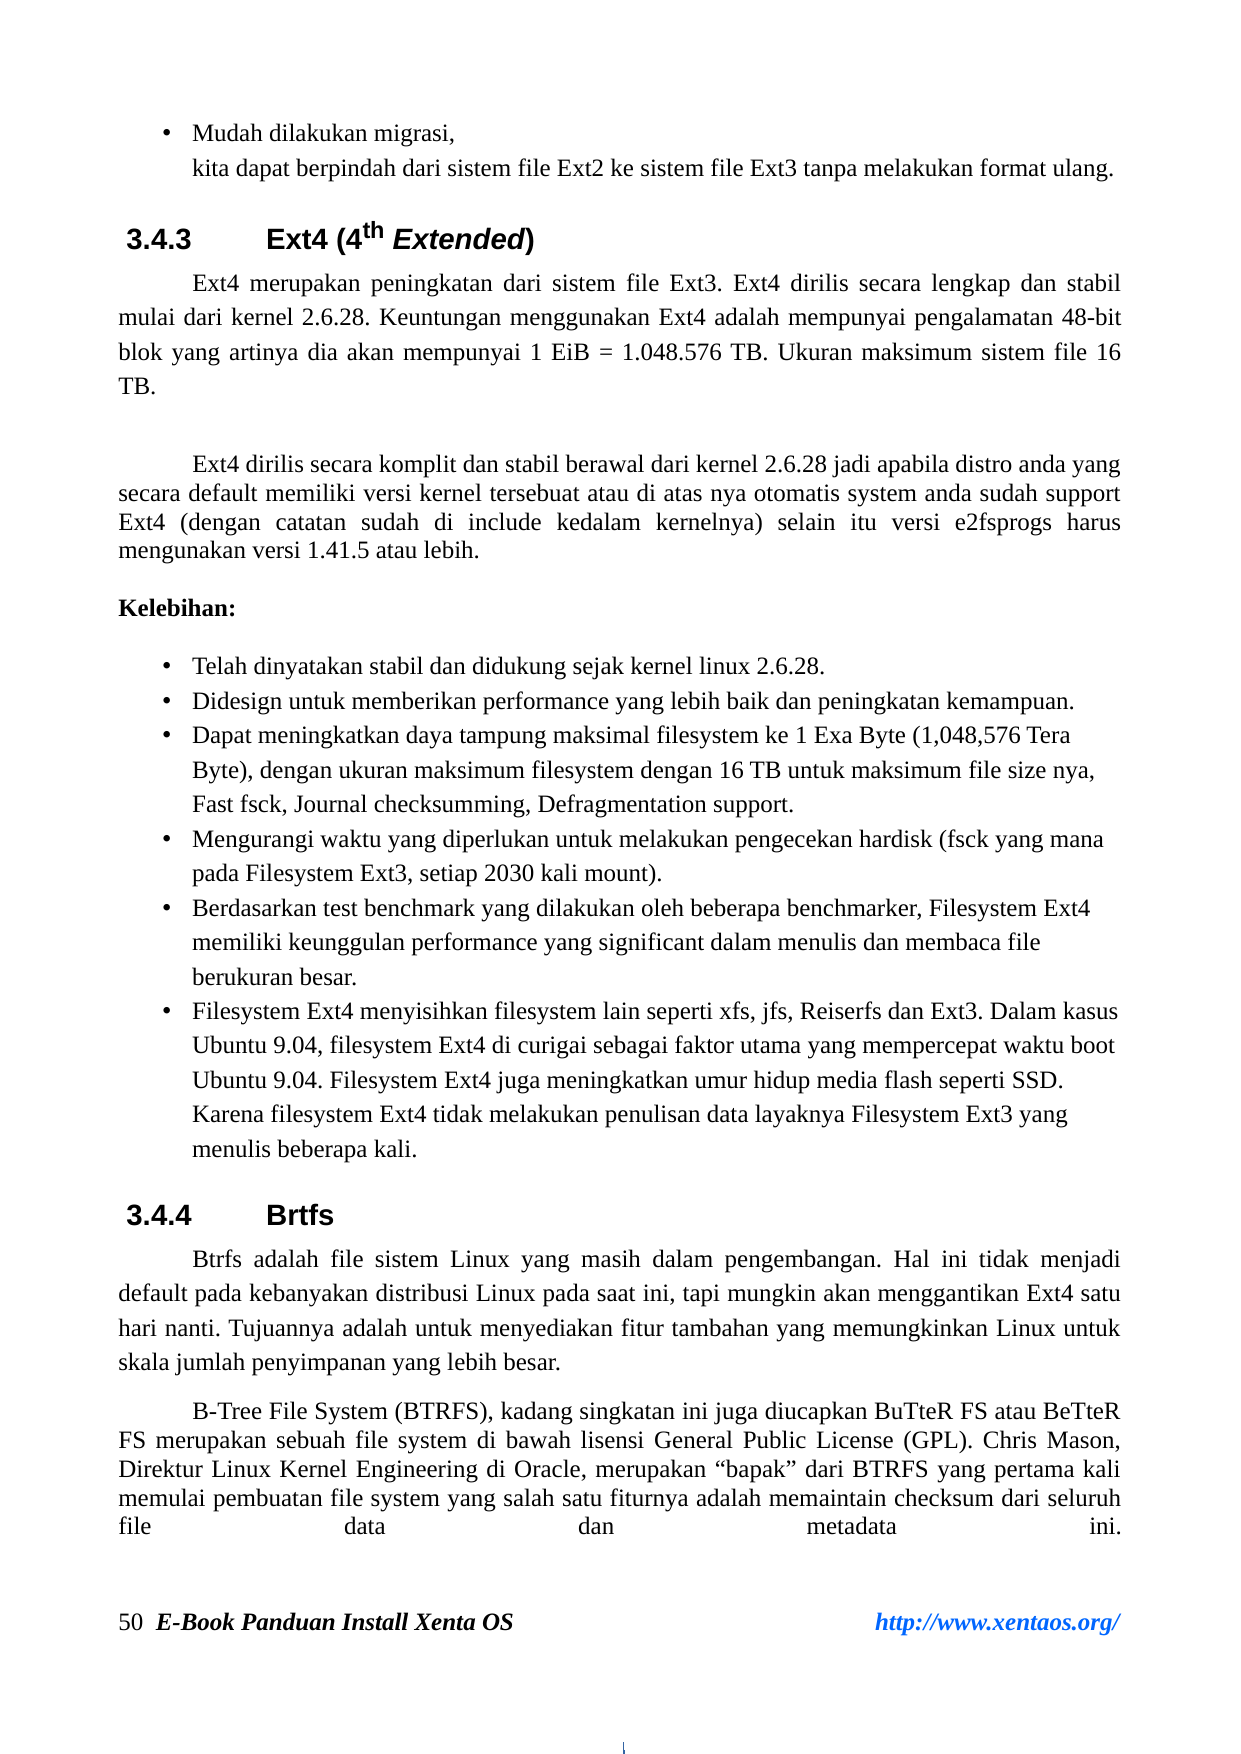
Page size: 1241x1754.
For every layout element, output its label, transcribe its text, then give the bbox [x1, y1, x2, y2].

list Mudah dilakukan migrasi, kita dapat berpindah dari sistem file Ext2 ke sistem file Ext3 tanpa melakukan format ulang. [162, 118, 1122, 181]
list Telah dinyatakan stabil dan didukung sejak kernel linux 2.6.28. [162, 651, 1122, 680]
list Didesign untuk memberikan performance yang lebih baik dan peningkatan kemampuan. [162, 686, 1122, 714]
text Ext4 dirilis secara komplit dan stabil berawal dari kernel 2.6.28 jadi apabila distro anda yang secara default memiliki versi kernel tersebuat atau di atas nya otomatis system anda sudah support Ext4 (dengan catatan sudah di include kedalam kernelnya) selain itu versi e2fsprogs harus mengunakan versi 1.41.5 atau lebih. [118, 449, 1122, 564]
text Kelebihan: [118, 593, 1122, 622]
text B-Tree File System (BTRFS), kadang singkatan ini juga diucapkan BuTteR FS atau BeTteR FS merupakan sebuah file system di bawah lisensi General Public License (GPL). Chris Mason, Direktur Linux Kernel Engineering di Oracle, merupakan “bapak” dari BTRFS yang pertama kali memulai pembuatan file system yang salah satu fiturnya adalah memaintain checksum dari seluruh file data dan metadata ini. [118, 1396, 1122, 1569]
list Dapat meningkatkan daya tampung maksimal filesystem ke 1 Exa Byte (1,048,576 Tera Byte), dengan ukuran maksimum filesystem dengan 16 TB untuk maksimum file size nya, Fast fsck, Journal checksumming, Defragmentation support. [162, 720, 1122, 818]
list Berdasarkan test benchmark yang dilakukan oleh beberapa benchmarker, Filesystem Ext4 memiliki keunggulan performance yang significant dalam menulis dan membaca file berukuran besar. [162, 893, 1122, 990]
text Ext4 merupakan peningkatan dari sistem file Ext3. Ext4 dirilis secara lengkap dan stabil mulai dari kernel 2.6.28. Keuntungan menggunakan Ext4 adalah mempunyai pengalamatan 48-bit blok yang artinya dia akan mempunyai 1 EiB = 1.048.576 TB. Ukuran maksimum sistem file 16 TB. [118, 268, 1122, 400]
text Btrfs adalah file sistem Linux yang masih dalam pengembangan. Hal ini tidak menjadi default pada kebanyakan distribusi Linux pada saat ini, tapi mungkin akan menggantikan Ext4 satu hari nanti. Tujuannya adalah untuk menyediakan fitur tambahan yang memungkinkan Linux untuk skala jumlah penyimpanan yang lebih besar. [118, 1244, 1122, 1376]
subtitle Brtfs [118, 1198, 1122, 1231]
subtitle Ext4 (4th Extended) [118, 216, 1122, 256]
list Filesystem Ext4 menyisihkan filesystem lain seperti xfs, jfs, Reiserfs dan Ext3. Dalam kasus Ubuntu 9.04, filesystem Ext4 di curigai sebagai faktor utama yang mempercepat waktu boot Ubuntu 9.04. Filesystem Ext4 juga meningkatkan umur hidup media flash seperti SSD. Karena filesystem Ext4 tidak melakukan penulisan data layaknya Filesystem Ext3 yang menulis beberapa kali. [162, 996, 1122, 1163]
list Mengurangi waktu yang diperlukan untuk melakukan pengecekan hardisk (fsck yang mana pada Filesystem Ext3, setiap 20­30 kali mount). [162, 824, 1122, 887]
